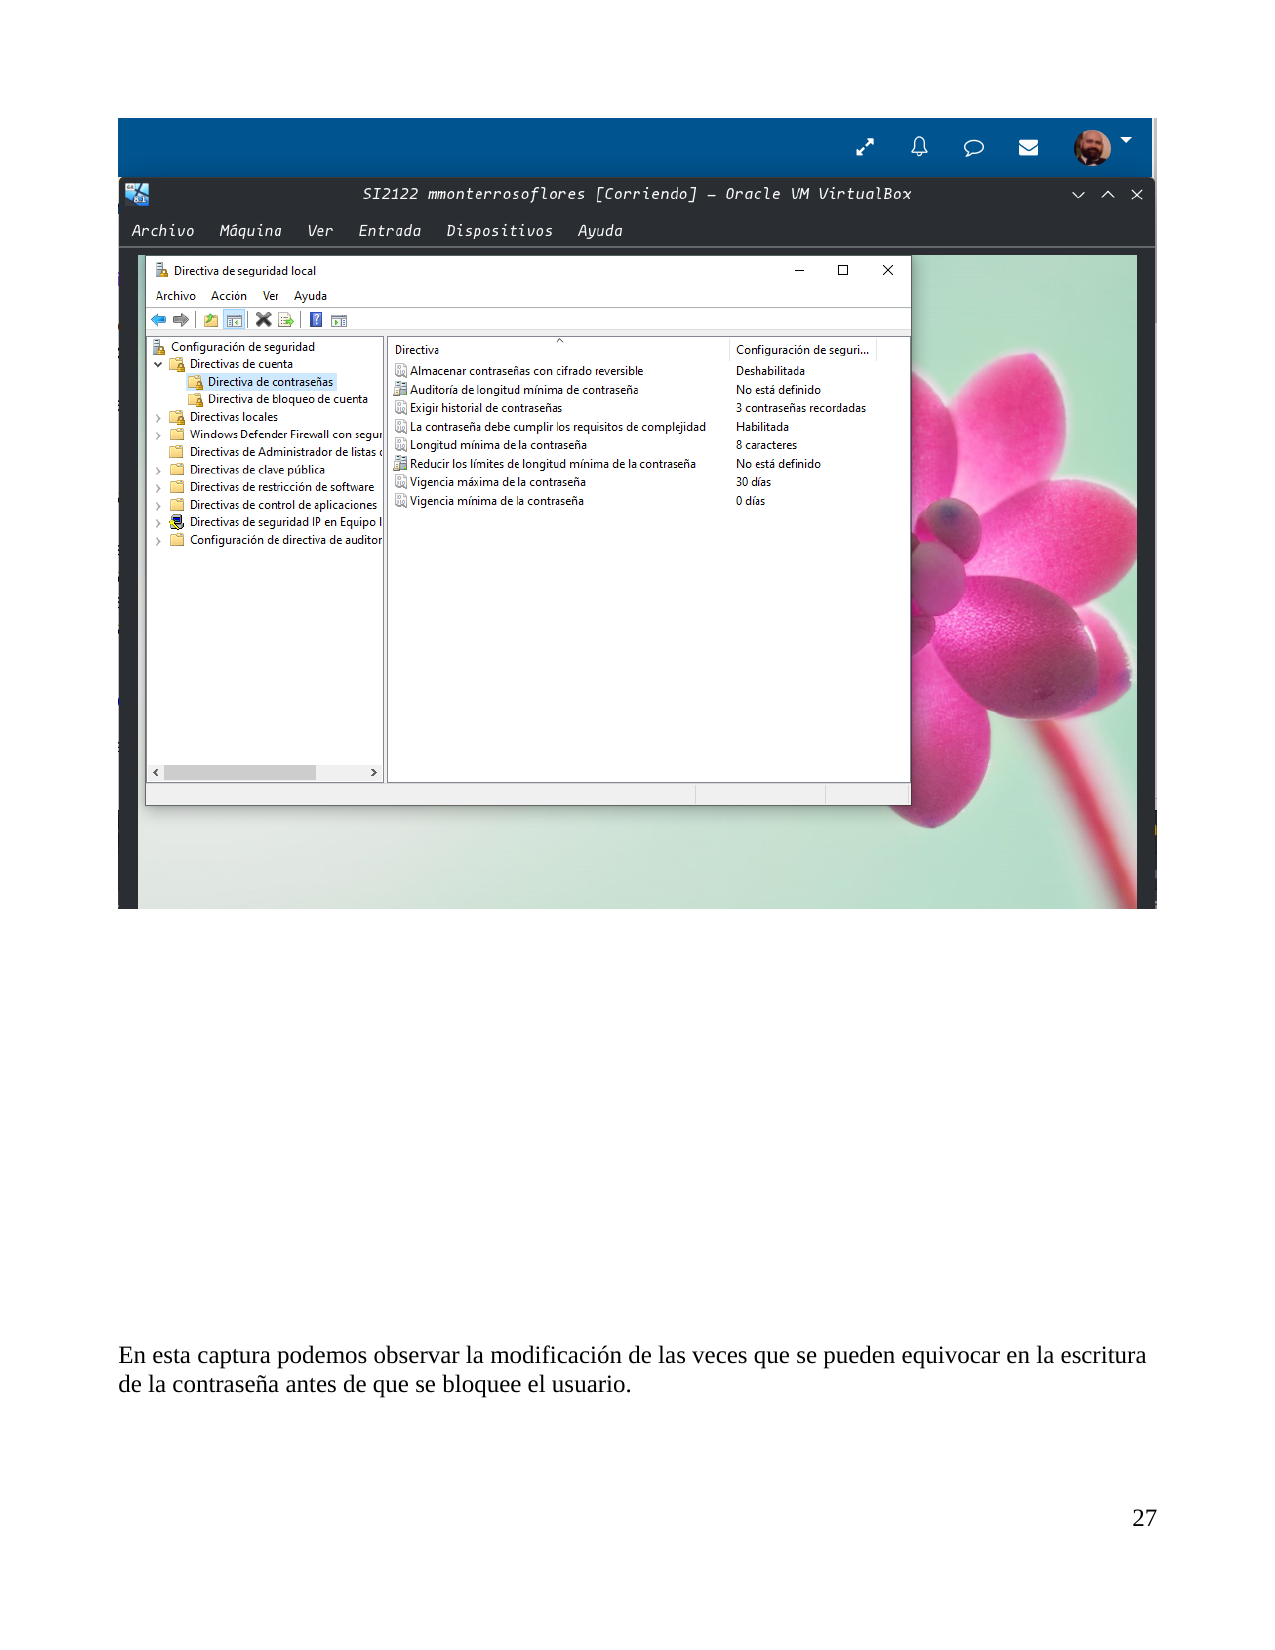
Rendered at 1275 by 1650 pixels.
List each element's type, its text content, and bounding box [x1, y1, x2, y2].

table_header [118, 909, 1157, 938]
picture [118, 118, 1157, 909]
text En esta captura podemos observar la modificación de las veces que se pueden equivocar en la escritura de la contraseña antes de que se bloquee el usuario. [118, 1340, 1157, 1398]
